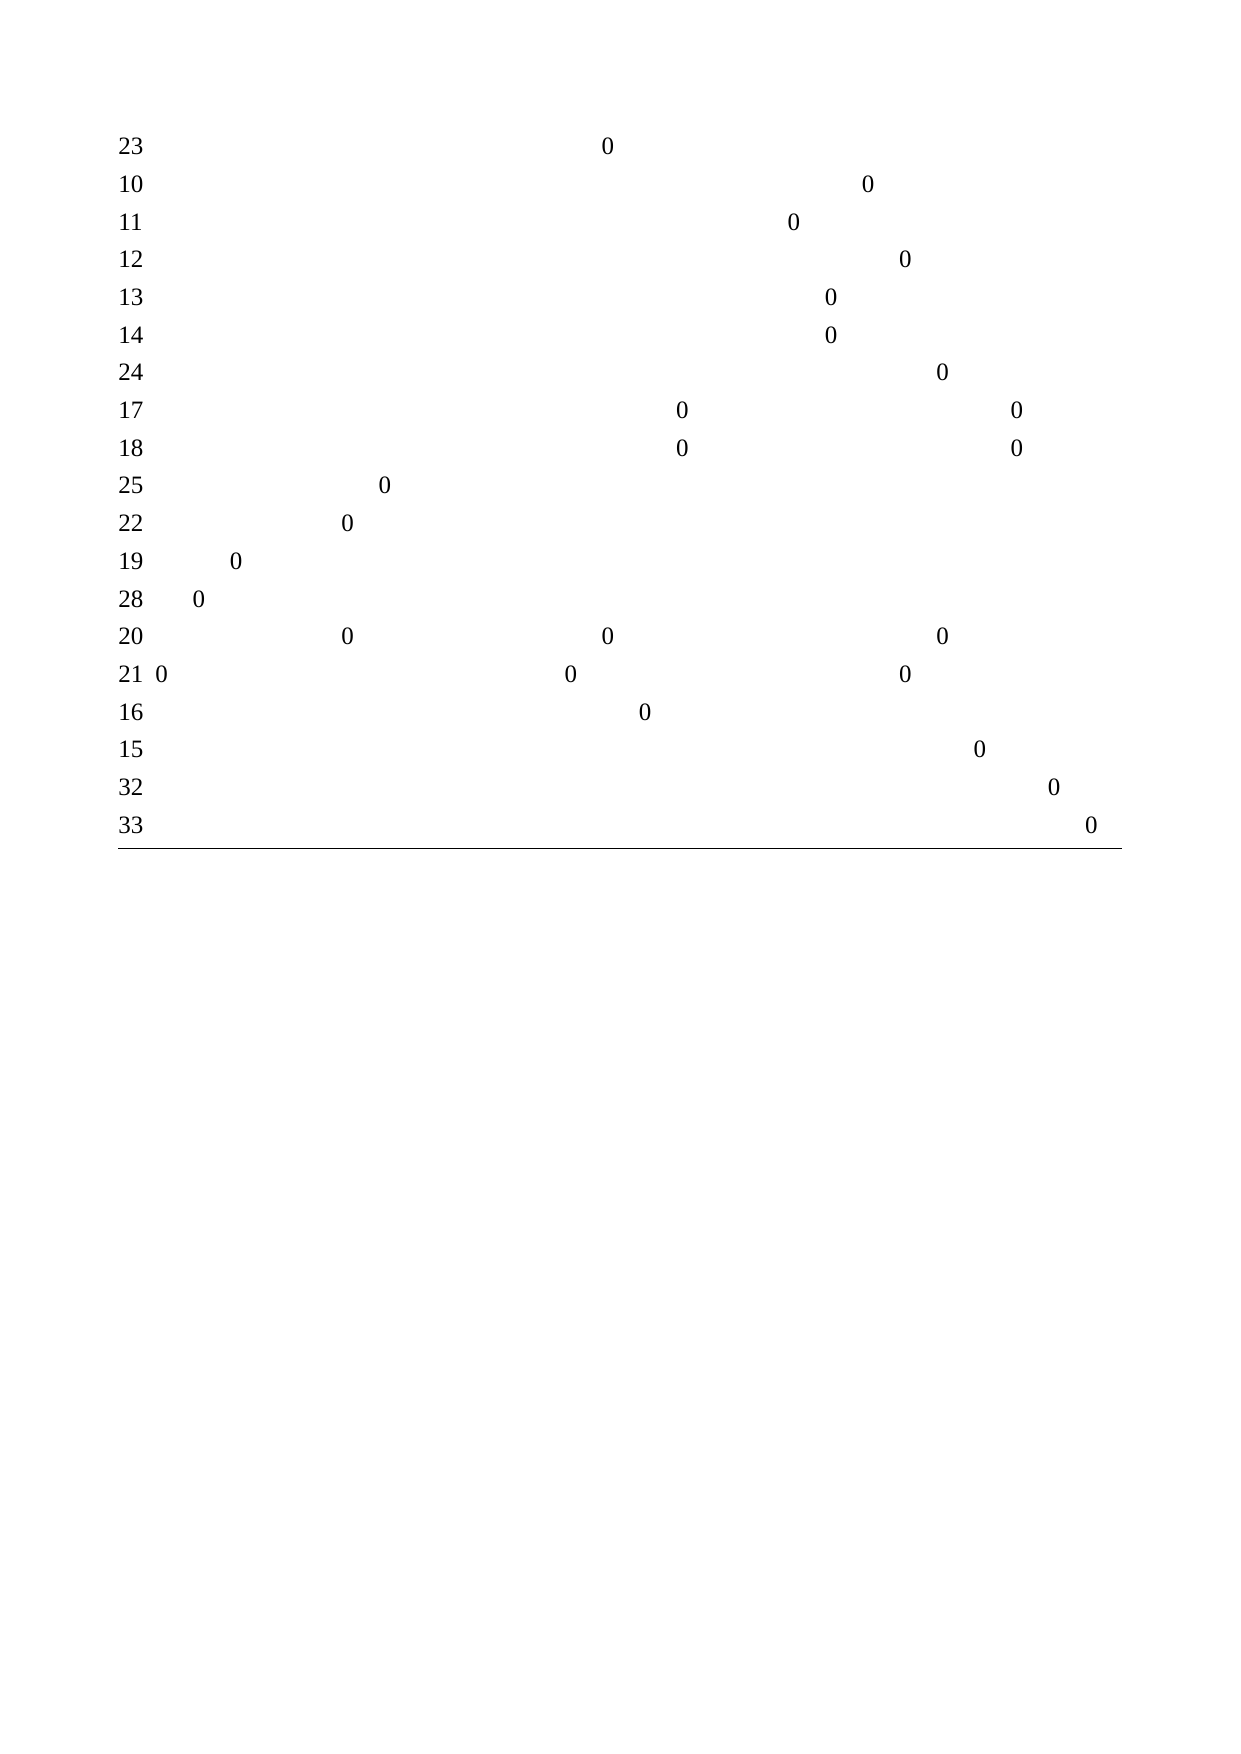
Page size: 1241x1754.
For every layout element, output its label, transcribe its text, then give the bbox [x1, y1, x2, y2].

table_cell [155, 735, 192, 772]
table_cell [230, 131, 267, 169]
table_cell [453, 207, 490, 244]
table_cell [527, 320, 564, 357]
table_cell [564, 433, 601, 471]
table_cell [713, 395, 750, 433]
table_cell [936, 244, 973, 282]
table_cell [1010, 471, 1048, 508]
table_cell [341, 320, 378, 357]
table_cell [267, 433, 304, 471]
table_cell [862, 508, 899, 546]
table_cell [304, 735, 341, 772]
table_cell 0 [341, 508, 378, 546]
table_cell [1010, 320, 1048, 357]
table_cell [267, 810, 304, 848]
table_cell [936, 169, 973, 207]
table_cell [1048, 358, 1085, 395]
table_cell 25 [118, 471, 155, 508]
table_cell [453, 772, 490, 810]
table_cell [341, 772, 378, 810]
table_cell [676, 282, 713, 320]
table_cell [973, 395, 1010, 433]
table_cell [899, 320, 936, 357]
table_cell [155, 810, 192, 848]
table_cell [564, 584, 601, 621]
table_cell [787, 282, 824, 320]
table_cell [973, 169, 1010, 207]
table_cell [936, 546, 973, 584]
table_cell [713, 621, 750, 659]
table_cell 0 [936, 621, 973, 659]
table_cell [1085, 433, 1122, 471]
table_cell [713, 207, 750, 244]
table_cell [676, 697, 713, 734]
table_cell [304, 207, 341, 244]
table_cell 0 [862, 169, 899, 207]
table_cell [453, 433, 490, 471]
table_cell [453, 471, 490, 508]
table_cell [1048, 471, 1085, 508]
table_cell [193, 358, 229, 395]
table_cell [862, 433, 899, 471]
table_cell [155, 772, 192, 810]
table_cell [713, 244, 750, 282]
table_cell [825, 621, 862, 659]
table_cell 24 [118, 358, 155, 395]
table_cell 20 [118, 621, 155, 659]
table_cell [490, 433, 527, 471]
table_cell 0 [899, 244, 936, 282]
table_cell [416, 508, 453, 546]
table_cell [713, 697, 750, 734]
table_cell 12 [118, 244, 155, 282]
table_cell [341, 584, 378, 621]
table_cell [230, 772, 267, 810]
table_cell [490, 207, 527, 244]
table_cell [193, 320, 229, 357]
table_cell [825, 471, 862, 508]
table_cell [193, 810, 229, 848]
table_cell [601, 244, 639, 282]
table_cell [155, 244, 192, 282]
table_cell [601, 395, 639, 433]
table_cell [750, 621, 787, 659]
table_cell [825, 131, 862, 169]
table_cell [713, 659, 750, 697]
table_cell [564, 358, 601, 395]
table_cell 0 [676, 433, 713, 471]
table_cell [416, 320, 453, 357]
table_cell [787, 244, 824, 282]
table_cell [825, 735, 862, 772]
table_cell [155, 282, 192, 320]
table_cell [899, 546, 936, 584]
table_cell [304, 282, 341, 320]
table_cell [676, 320, 713, 357]
table_cell [230, 282, 267, 320]
table_cell 19 [118, 546, 155, 584]
table_cell [527, 584, 564, 621]
table_cell [341, 395, 378, 433]
table_cell [527, 735, 564, 772]
table_cell [1085, 395, 1122, 433]
table_cell 0 [1010, 395, 1048, 433]
table_cell [304, 358, 341, 395]
table_cell [564, 471, 601, 508]
table_cell [378, 810, 416, 848]
table_cell [453, 810, 490, 848]
table_cell [378, 659, 416, 697]
table_cell [267, 358, 304, 395]
table_cell [825, 169, 862, 207]
table_cell [1085, 282, 1122, 320]
table_cell [490, 546, 527, 584]
table_cell [899, 735, 936, 772]
table_cell [936, 584, 973, 621]
table_cell [341, 546, 378, 584]
table_cell [453, 659, 490, 697]
table_cell [527, 471, 564, 508]
table_cell [193, 282, 229, 320]
table_cell [862, 697, 899, 734]
table_cell [973, 546, 1010, 584]
table_cell 18 [118, 433, 155, 471]
table_cell [341, 282, 378, 320]
table_cell [564, 207, 601, 244]
table_cell [713, 169, 750, 207]
table_cell [639, 358, 676, 395]
table_cell [973, 433, 1010, 471]
table_cell [862, 471, 899, 508]
table_cell 0 [936, 358, 973, 395]
table_cell [1010, 169, 1048, 207]
table_cell [1085, 621, 1122, 659]
table_cell [527, 358, 564, 395]
table_cell [416, 207, 453, 244]
table_cell [601, 810, 639, 848]
table_cell [378, 320, 416, 357]
table_cell [862, 244, 899, 282]
table_cell [304, 659, 341, 697]
table_cell 13 [118, 282, 155, 320]
table_cell [341, 735, 378, 772]
table_cell [230, 433, 267, 471]
table_cell [1048, 508, 1085, 546]
table_cell [676, 508, 713, 546]
table_cell [601, 735, 639, 772]
table_cell [490, 584, 527, 621]
table_cell [825, 697, 862, 734]
table_cell [825, 659, 862, 697]
table_cell [899, 621, 936, 659]
table_cell [416, 395, 453, 433]
table_cell [713, 471, 750, 508]
table_cell [230, 358, 267, 395]
table_cell [267, 546, 304, 584]
table_cell [787, 131, 824, 169]
table_cell [416, 621, 453, 659]
table_cell [825, 772, 862, 810]
table_cell 23 [118, 131, 155, 169]
table_cell [787, 433, 824, 471]
table_cell [787, 659, 824, 697]
table_cell [973, 131, 1010, 169]
table_cell [527, 169, 564, 207]
table_cell [453, 697, 490, 734]
table_cell [490, 810, 527, 848]
table_cell [713, 433, 750, 471]
table_cell [416, 358, 453, 395]
table_cell [453, 584, 490, 621]
table_cell [378, 621, 416, 659]
table_cell [713, 131, 750, 169]
table_cell 0 [601, 131, 639, 169]
table_cell [713, 810, 750, 848]
table_cell [973, 621, 1010, 659]
table_cell [230, 659, 267, 697]
table_cell [230, 320, 267, 357]
table_cell [490, 169, 527, 207]
table_cell [564, 169, 601, 207]
table_cell [267, 320, 304, 357]
table_cell [750, 471, 787, 508]
table_cell [1048, 697, 1085, 734]
table_cell [564, 810, 601, 848]
table_cell [862, 320, 899, 357]
table_cell [899, 772, 936, 810]
table_cell [601, 207, 639, 244]
table_cell [267, 584, 304, 621]
table_cell 0 [1048, 772, 1085, 810]
table_cell [453, 358, 490, 395]
table_cell [341, 810, 378, 848]
table_cell [490, 244, 527, 282]
table_cell [193, 621, 229, 659]
table_cell [490, 471, 527, 508]
table_cell [155, 433, 192, 471]
table_cell [973, 471, 1010, 508]
table_cell [973, 282, 1010, 320]
table_cell [787, 735, 824, 772]
table_cell [1010, 584, 1048, 621]
table_cell [453, 546, 490, 584]
table_cell [787, 772, 824, 810]
table_cell [193, 131, 229, 169]
table_cell [1048, 207, 1085, 244]
table_cell [193, 546, 229, 584]
table_cell [378, 584, 416, 621]
table_cell [490, 131, 527, 169]
table_cell [862, 207, 899, 244]
table_cell [750, 584, 787, 621]
table_cell [787, 169, 824, 207]
table_cell [899, 358, 936, 395]
table_cell [490, 735, 527, 772]
table_cell [639, 584, 676, 621]
table_cell [341, 358, 378, 395]
table_cell [899, 433, 936, 471]
table_cell [564, 772, 601, 810]
table_cell [936, 207, 973, 244]
table_cell [230, 810, 267, 848]
table_cell [601, 659, 639, 697]
table_cell [787, 395, 824, 433]
table_cell [787, 320, 824, 357]
table_cell [155, 508, 192, 546]
table_cell [973, 584, 1010, 621]
table_cell [564, 621, 601, 659]
table_cell [304, 584, 341, 621]
table_cell [750, 508, 787, 546]
table_cell [713, 508, 750, 546]
table_cell [601, 697, 639, 734]
table_cell [378, 546, 416, 584]
table_cell [601, 584, 639, 621]
table_cell [639, 735, 676, 772]
table_cell [639, 282, 676, 320]
table_cell [787, 508, 824, 546]
table_cell [155, 169, 192, 207]
table_cell [936, 659, 973, 697]
table_cell [527, 207, 564, 244]
table_cell [862, 810, 899, 848]
table_cell [193, 169, 229, 207]
table_cell [825, 810, 862, 848]
table_cell [899, 169, 936, 207]
table_cell [416, 169, 453, 207]
table_cell [155, 207, 192, 244]
table_cell [490, 508, 527, 546]
table_cell [787, 621, 824, 659]
table_cell [1048, 546, 1085, 584]
table_cell [639, 244, 676, 282]
table_cell [750, 659, 787, 697]
table_cell [676, 772, 713, 810]
table_cell [601, 169, 639, 207]
table_cell [1010, 735, 1048, 772]
table_cell [862, 131, 899, 169]
table_cell [936, 131, 973, 169]
table_cell [750, 546, 787, 584]
table_cell 16 [118, 697, 155, 734]
table_cell [155, 395, 192, 433]
table_cell [416, 471, 453, 508]
table_cell [639, 131, 676, 169]
table_cell [378, 433, 416, 471]
table_cell [193, 244, 229, 282]
table_cell [155, 584, 192, 621]
table_cell [304, 546, 341, 584]
table_cell [639, 433, 676, 471]
table_cell 0 [787, 207, 824, 244]
table_cell [453, 735, 490, 772]
table_cell [676, 735, 713, 772]
table_cell [825, 244, 862, 282]
table_cell 10 [118, 169, 155, 207]
table_cell [1048, 810, 1085, 848]
table_cell [1010, 131, 1048, 169]
table_cell [1085, 169, 1122, 207]
table_cell [639, 508, 676, 546]
table_cell [1048, 433, 1085, 471]
table_cell [527, 282, 564, 320]
table_cell [676, 471, 713, 508]
table_cell [416, 546, 453, 584]
table_cell [787, 358, 824, 395]
table_cell 14 [118, 320, 155, 357]
table_cell [564, 735, 601, 772]
table_cell [750, 772, 787, 810]
table_cell [899, 810, 936, 848]
table_cell [527, 546, 564, 584]
table_cell [1010, 697, 1048, 734]
table_cell 21 [118, 659, 155, 697]
table_cell [193, 772, 229, 810]
table_cell [527, 131, 564, 169]
table_cell [416, 584, 453, 621]
table_cell [676, 358, 713, 395]
table_cell [639, 659, 676, 697]
table_cell 11 [118, 207, 155, 244]
table_cell [155, 131, 192, 169]
table_cell [1085, 320, 1122, 357]
table_cell 15 [118, 735, 155, 772]
table_cell 28 [118, 584, 155, 621]
table_cell [304, 621, 341, 659]
table_cell [750, 320, 787, 357]
table_cell [713, 320, 750, 357]
table_cell [1085, 131, 1122, 169]
table_cell 0 [676, 395, 713, 433]
table_cell [825, 546, 862, 584]
table_cell [564, 244, 601, 282]
table_cell [1048, 735, 1085, 772]
table_cell 32 [118, 772, 155, 810]
table_cell [973, 358, 1010, 395]
table_cell [341, 244, 378, 282]
table_cell [304, 395, 341, 433]
table_cell [193, 697, 229, 734]
table_cell [193, 395, 229, 433]
table_cell [230, 584, 267, 621]
table_cell 0 [341, 621, 378, 659]
table_cell [453, 320, 490, 357]
table_cell [267, 508, 304, 546]
table_cell [453, 395, 490, 433]
table_cell [453, 131, 490, 169]
table_cell [713, 584, 750, 621]
table_cell [787, 471, 824, 508]
table_cell 0 [973, 735, 1010, 772]
table_cell [378, 772, 416, 810]
table_cell [1010, 621, 1048, 659]
table_cell [676, 131, 713, 169]
table_cell [1048, 244, 1085, 282]
table_cell [1085, 244, 1122, 282]
table_cell 17 [118, 395, 155, 433]
table_cell [787, 546, 824, 584]
table_cell [713, 772, 750, 810]
table_cell 0 [193, 584, 229, 621]
table_cell [936, 697, 973, 734]
table_cell [862, 395, 899, 433]
table_cell [862, 772, 899, 810]
table_cell [899, 395, 936, 433]
table_cell [527, 810, 564, 848]
table_cell [936, 508, 973, 546]
table_cell [676, 621, 713, 659]
table_cell [750, 433, 787, 471]
table_cell [378, 169, 416, 207]
table_cell [304, 508, 341, 546]
table_cell [267, 659, 304, 697]
table_cell [936, 433, 973, 471]
table_cell [416, 659, 453, 697]
table_cell [193, 735, 229, 772]
table_cell [825, 508, 862, 546]
table_cell [1085, 546, 1122, 584]
table_cell [787, 810, 824, 848]
table_cell 0 [1010, 433, 1048, 471]
table_cell [416, 131, 453, 169]
table_cell [490, 282, 527, 320]
table_cell [639, 320, 676, 357]
table_cell [267, 207, 304, 244]
table_cell [936, 772, 973, 810]
table_cell [1048, 131, 1085, 169]
table_cell [304, 772, 341, 810]
table_cell [378, 395, 416, 433]
table_cell [825, 207, 862, 244]
table_cell [304, 169, 341, 207]
table_cell 22 [118, 508, 155, 546]
table_cell [1048, 621, 1085, 659]
table_cell [564, 282, 601, 320]
table_cell [527, 244, 564, 282]
table_cell [899, 131, 936, 169]
table_cell [564, 546, 601, 584]
table_cell [193, 659, 229, 697]
table_cell 0 [564, 659, 601, 697]
table_cell [1048, 395, 1085, 433]
table_cell [639, 810, 676, 848]
table_cell [676, 659, 713, 697]
table_cell [973, 810, 1010, 848]
table_cell [639, 621, 676, 659]
table_cell [1010, 358, 1048, 395]
table_cell [267, 131, 304, 169]
table_cell [1048, 320, 1085, 357]
table_cell [676, 244, 713, 282]
table_cell [267, 697, 304, 734]
table_cell [825, 395, 862, 433]
table_cell [787, 697, 824, 734]
table_cell [416, 433, 453, 471]
table_cell [601, 433, 639, 471]
table_cell [676, 584, 713, 621]
table_cell [1010, 772, 1048, 810]
table_cell 0 [601, 621, 639, 659]
table_cell [453, 621, 490, 659]
table_cell [787, 584, 824, 621]
table_cell [378, 358, 416, 395]
table_cell [416, 244, 453, 282]
table_cell [639, 207, 676, 244]
table_cell [267, 735, 304, 772]
table_cell [862, 584, 899, 621]
table_cell [936, 395, 973, 433]
table_cell [416, 697, 453, 734]
table_cell [230, 735, 267, 772]
table_cell [750, 131, 787, 169]
table_cell [267, 244, 304, 282]
table_cell [639, 772, 676, 810]
table_cell 0 [899, 659, 936, 697]
table_cell [676, 169, 713, 207]
table_cell [713, 358, 750, 395]
table_cell 0 [230, 546, 267, 584]
table_cell [973, 772, 1010, 810]
table_cell [341, 659, 378, 697]
table_cell [341, 207, 378, 244]
table_cell [639, 169, 676, 207]
table_cell [750, 395, 787, 433]
table_cell [155, 546, 192, 584]
table_cell [676, 810, 713, 848]
table_cell [1010, 244, 1048, 282]
table_cell [899, 207, 936, 244]
table_cell [1048, 659, 1085, 697]
table_cell [267, 772, 304, 810]
table_cell [230, 621, 267, 659]
table_cell [304, 131, 341, 169]
table_cell [527, 508, 564, 546]
table_cell [267, 282, 304, 320]
table_cell [1085, 207, 1122, 244]
table_cell [936, 282, 973, 320]
table_cell [1010, 810, 1048, 848]
table_cell [564, 508, 601, 546]
table_cell [1010, 508, 1048, 546]
table_cell [862, 358, 899, 395]
table_cell [973, 697, 1010, 734]
table_cell [341, 697, 378, 734]
table_cell 33 [118, 810, 155, 848]
table_cell [155, 320, 192, 357]
table_cell [639, 546, 676, 584]
table_cell [601, 772, 639, 810]
table_cell [490, 621, 527, 659]
table_cell [527, 697, 564, 734]
table_cell [416, 735, 453, 772]
table_cell [750, 169, 787, 207]
table_cell [862, 282, 899, 320]
table_cell [750, 810, 787, 848]
table_cell [341, 169, 378, 207]
table_cell [453, 169, 490, 207]
table_cell [155, 697, 192, 734]
table_cell 0 [825, 282, 862, 320]
table_cell [341, 433, 378, 471]
table_cell [416, 282, 453, 320]
table_cell [267, 471, 304, 508]
table_cell [601, 508, 639, 546]
table_cell [304, 471, 341, 508]
table_cell [304, 810, 341, 848]
table_cell [1085, 735, 1122, 772]
table_cell [601, 358, 639, 395]
table_cell [267, 395, 304, 433]
table_cell [1085, 508, 1122, 546]
table_cell [973, 244, 1010, 282]
table_cell [639, 471, 676, 508]
table_cell [1010, 282, 1048, 320]
table_cell [713, 546, 750, 584]
table_cell [230, 471, 267, 508]
table_cell [304, 320, 341, 357]
table_cell [899, 471, 936, 508]
table_cell [601, 546, 639, 584]
table_cell [193, 471, 229, 508]
table_cell [1010, 546, 1048, 584]
table_cell [341, 471, 378, 508]
table_cell [230, 697, 267, 734]
table_cell [304, 433, 341, 471]
table_cell [1010, 659, 1048, 697]
table_cell [155, 621, 192, 659]
table_cell [155, 471, 192, 508]
table_cell [378, 697, 416, 734]
table_cell [378, 207, 416, 244]
table_cell [564, 395, 601, 433]
table_cell 0 [825, 320, 862, 357]
table_cell [527, 433, 564, 471]
table_cell [825, 358, 862, 395]
table_cell [899, 508, 936, 546]
table_cell [453, 244, 490, 282]
table_cell [676, 546, 713, 584]
table_cell [527, 659, 564, 697]
table_cell [378, 244, 416, 282]
table_cell [453, 282, 490, 320]
table_cell [601, 320, 639, 357]
table_cell [527, 772, 564, 810]
table_cell [750, 697, 787, 734]
table_cell [713, 735, 750, 772]
table_cell [490, 697, 527, 734]
table_cell [193, 508, 229, 546]
table_cell [230, 207, 267, 244]
table_cell 0 [1085, 810, 1122, 848]
table_cell [230, 169, 267, 207]
table_cell [936, 810, 973, 848]
table_cell 0 [378, 471, 416, 508]
table_cell [490, 395, 527, 433]
table_cell [155, 358, 192, 395]
table_cell [601, 471, 639, 508]
table_cell [193, 207, 229, 244]
table_cell [862, 621, 899, 659]
table_cell [1085, 358, 1122, 395]
table_cell [378, 508, 416, 546]
table_cell [936, 735, 973, 772]
table_cell [973, 320, 1010, 357]
table_cell [230, 508, 267, 546]
table_cell [490, 659, 527, 697]
table_cell [230, 244, 267, 282]
table_cell [527, 395, 564, 433]
table_cell [750, 207, 787, 244]
table_cell [750, 735, 787, 772]
table_cell [862, 546, 899, 584]
table_cell [378, 131, 416, 169]
table_cell [1010, 207, 1048, 244]
table_cell [193, 433, 229, 471]
table_cell [862, 659, 899, 697]
table_cell [527, 621, 564, 659]
table_cell [1085, 772, 1122, 810]
table_cell [378, 735, 416, 772]
table_cell [825, 584, 862, 621]
table_cell [564, 320, 601, 357]
table_cell [267, 169, 304, 207]
table_cell [1048, 169, 1085, 207]
table_cell [453, 508, 490, 546]
table_cell 0 [155, 659, 192, 697]
table_cell [416, 772, 453, 810]
table_cell [1085, 584, 1122, 621]
table_cell [1085, 697, 1122, 734]
table_cell 0 [639, 697, 676, 734]
table_cell [267, 621, 304, 659]
table_cell [1085, 471, 1122, 508]
table_cell [304, 697, 341, 734]
table_cell [564, 697, 601, 734]
table_cell [936, 320, 973, 357]
table_cell [490, 358, 527, 395]
table_cell [1085, 659, 1122, 697]
table_cell [230, 395, 267, 433]
table_cell [899, 584, 936, 621]
table_cell [750, 358, 787, 395]
table_cell [1048, 282, 1085, 320]
table_cell [601, 282, 639, 320]
table_cell [564, 131, 601, 169]
table_cell [973, 508, 1010, 546]
table_cell [304, 244, 341, 282]
table_cell [713, 282, 750, 320]
table_cell [936, 471, 973, 508]
table_cell [750, 244, 787, 282]
table_cell [378, 282, 416, 320]
table_cell [973, 207, 1010, 244]
table_cell [490, 772, 527, 810]
table_cell [973, 659, 1010, 697]
table_cell [490, 320, 527, 357]
table_cell [341, 131, 378, 169]
table_cell [639, 395, 676, 433]
table_cell [416, 810, 453, 848]
table_cell [825, 433, 862, 471]
table_cell [1048, 584, 1085, 621]
table_cell [862, 735, 899, 772]
table_cell [899, 282, 936, 320]
table_cell [676, 207, 713, 244]
table_cell [750, 282, 787, 320]
table_cell [899, 697, 936, 734]
